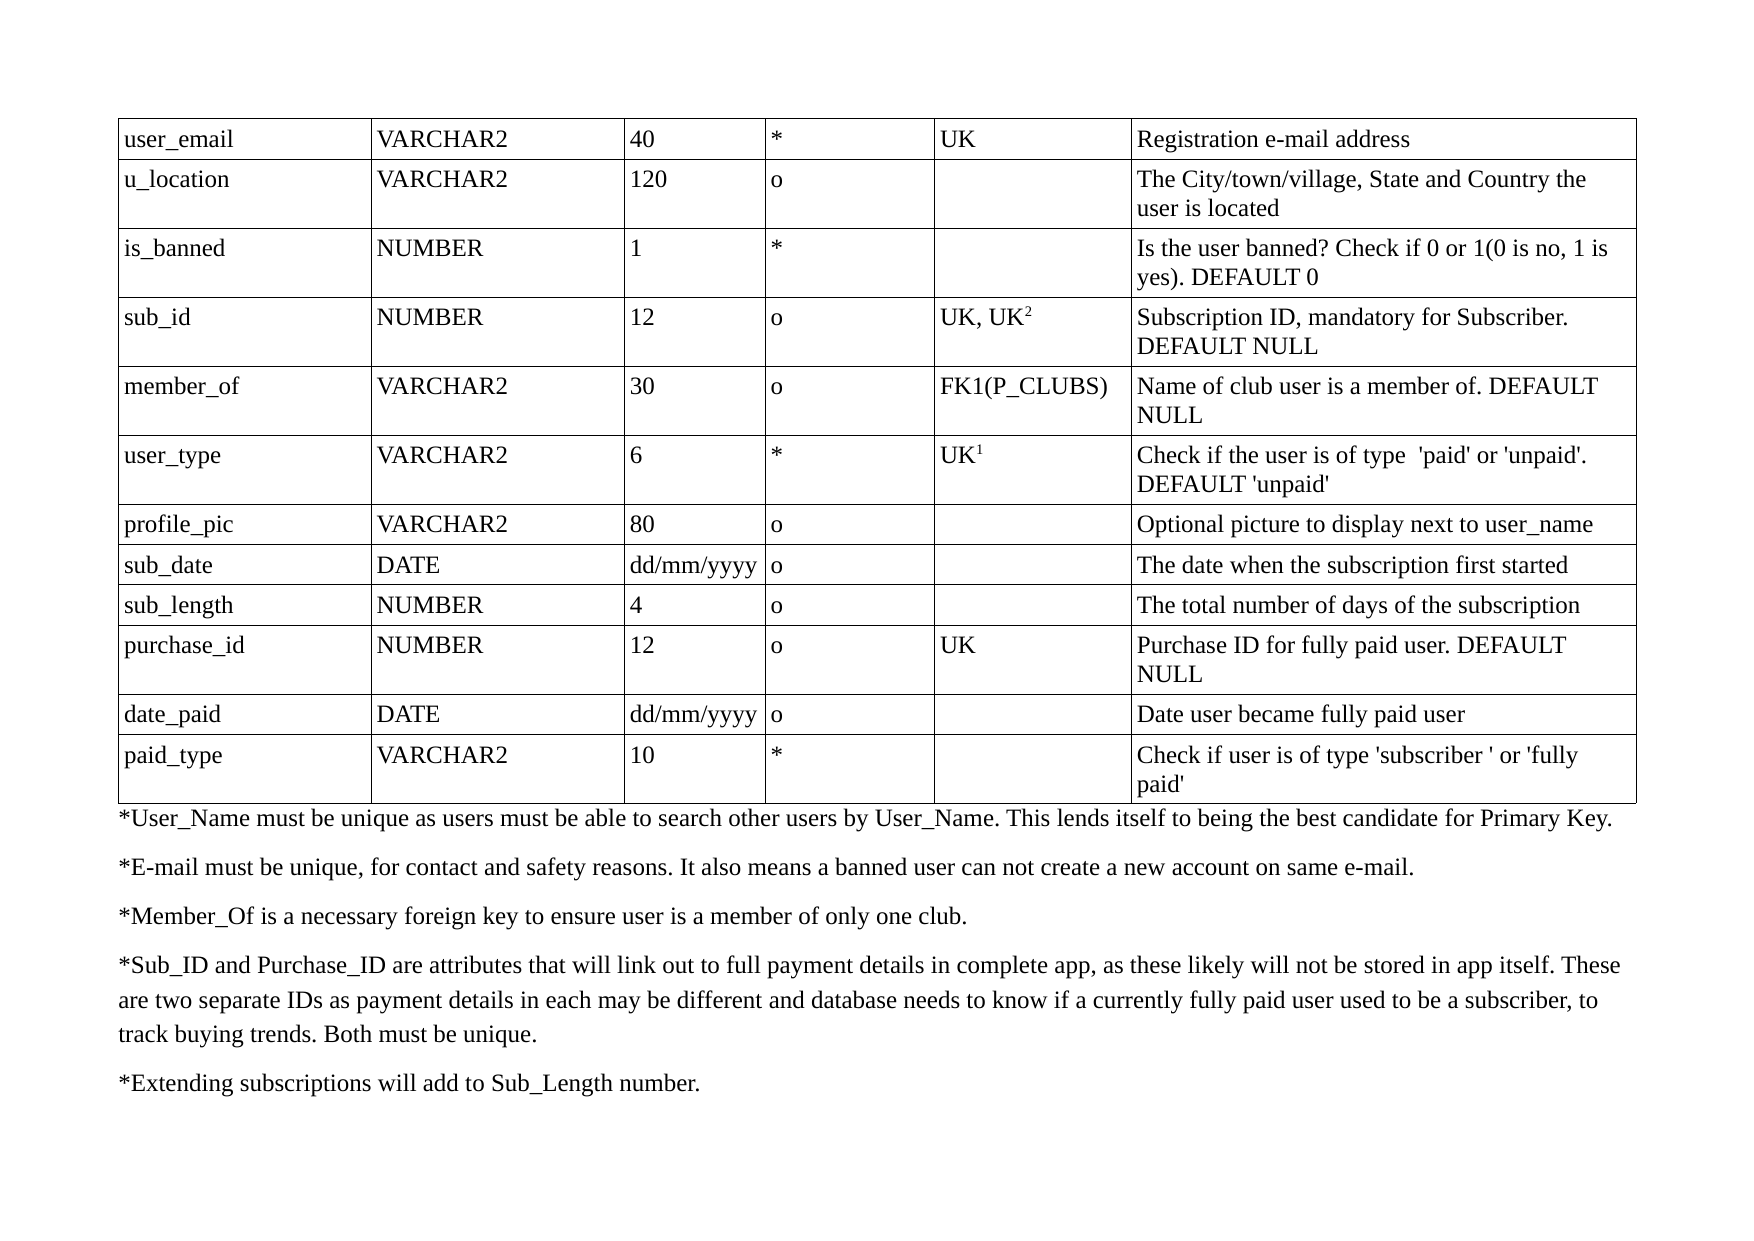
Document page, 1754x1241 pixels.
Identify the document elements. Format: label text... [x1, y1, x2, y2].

table_cell 6 [625, 436, 765, 504]
table_cell sub_length [119, 585, 371, 625]
table_cell NUMBER [372, 298, 624, 366]
table_cell sub_id [119, 298, 371, 366]
table_cell DATE [372, 695, 624, 734]
table_cell Subscription ID, mandatory for Subscriber. DEFAULT NULL [1132, 298, 1636, 366]
table_cell user_email [119, 119, 371, 158]
table_cell Name of club user is a member of. DEFAULT NULL [1132, 367, 1636, 435]
table_cell UK, UK2 [935, 298, 1131, 366]
table_cell profile_pic [119, 505, 371, 544]
table_cell paid_type [119, 735, 371, 803]
table_cell VARCHAR2 [372, 160, 624, 227]
table_cell o [766, 160, 934, 227]
table_cell Registration e-mail address [1132, 119, 1636, 158]
table_cell member_of [119, 367, 371, 435]
table_cell 40 [625, 119, 765, 158]
table_cell * [766, 119, 934, 158]
table_cell o [766, 585, 934, 625]
table_cell UK1 [935, 436, 1131, 504]
table_cell user_type [119, 436, 371, 504]
table_cell * [766, 436, 934, 504]
text *Member_Of is a necessary foreign key to ensure user is a member of only one club. [118, 901, 1636, 930]
table_cell 120 [625, 160, 765, 227]
table_cell o [766, 695, 934, 734]
table_cell UK [935, 626, 1131, 694]
table_cell The date when the subscription first started [1132, 545, 1636, 584]
table_cell Purchase ID for fully paid user. DEFAULT NULL [1132, 626, 1636, 694]
table_cell o [766, 505, 934, 544]
table_cell [935, 505, 1131, 544]
table_cell NUMBER [372, 585, 624, 625]
table_cell purchase_id [119, 626, 371, 694]
table_cell Is the user banned? Check if 0 or 1(0 is no, 1 is yes). DEFAULT 0 [1132, 229, 1636, 297]
table_cell 10 [625, 735, 765, 803]
table_cell 30 [625, 367, 765, 435]
table_cell VARCHAR2 [372, 367, 624, 435]
table_cell 1 [625, 229, 765, 297]
table_cell [935, 545, 1131, 584]
table_cell sub_date [119, 545, 371, 584]
table_cell Date user became fully paid user [1132, 695, 1636, 734]
table_cell Check if user is of type 'subscriber ' or 'fully paid' [1132, 735, 1636, 803]
table_cell The City/town/village, State and Country the user is located [1132, 160, 1636, 227]
table_cell 12 [625, 298, 765, 366]
table_cell VARCHAR2 [372, 735, 624, 803]
table_cell VARCHAR2 [372, 119, 624, 158]
table_cell 12 [625, 626, 765, 694]
table_cell 80 [625, 505, 765, 544]
table_cell VARCHAR2 [372, 436, 624, 504]
table_cell [935, 695, 1131, 734]
table_cell [935, 229, 1131, 297]
table_cell The total number of days of the subscription [1132, 585, 1636, 625]
table_cell o [766, 367, 934, 435]
table_cell FK1(P_CLUBS) [935, 367, 1131, 435]
text *User_Name must be unique as users must be able to search other users by User_Name. This lends itself to being the best candidate for Primary Key. [118, 804, 1636, 832]
table_cell 4 [625, 585, 765, 625]
table_cell [935, 735, 1131, 803]
table_cell o [766, 298, 934, 366]
table_cell VARCHAR2 [372, 505, 624, 544]
text *Extending subscriptions will add to Sub_Length number. [118, 1068, 1636, 1097]
table_cell u_location [119, 160, 371, 227]
table_cell * [766, 229, 934, 297]
text *Sub_ID and Purchase_ID are attributes that will link out to full payment details in complete app, as these likely will not be stored in app itself. These are two separate IDs as payment details in each may be different and database needs to know if a currently fully paid user used to be a subscriber, to track buying trends. Both must be unique. [118, 950, 1636, 1048]
table_cell UK [935, 119, 1131, 158]
table_cell o [766, 545, 934, 584]
table_cell dd/mm/yyyy [625, 545, 765, 584]
table_cell is_banned [119, 229, 371, 297]
table_cell o [766, 626, 934, 694]
table_cell Optional picture to display next to user_name [1132, 505, 1636, 544]
table_cell NUMBER [372, 229, 624, 297]
table_cell NUMBER [372, 626, 624, 694]
table_cell Check if the user is of type 'paid' or 'unpaid'. DEFAULT 'unpaid' [1132, 436, 1636, 504]
table_cell [935, 160, 1131, 227]
table_cell * [766, 735, 934, 803]
table_cell dd/mm/yyyy [625, 695, 765, 734]
table_cell [935, 585, 1131, 625]
text *E-mail must be unique, for contact and safety reasons. It also means a banned user can not create a new account on same e-mail. [118, 852, 1636, 881]
table_cell date_paid [119, 695, 371, 734]
table_cell DATE [372, 545, 624, 584]
